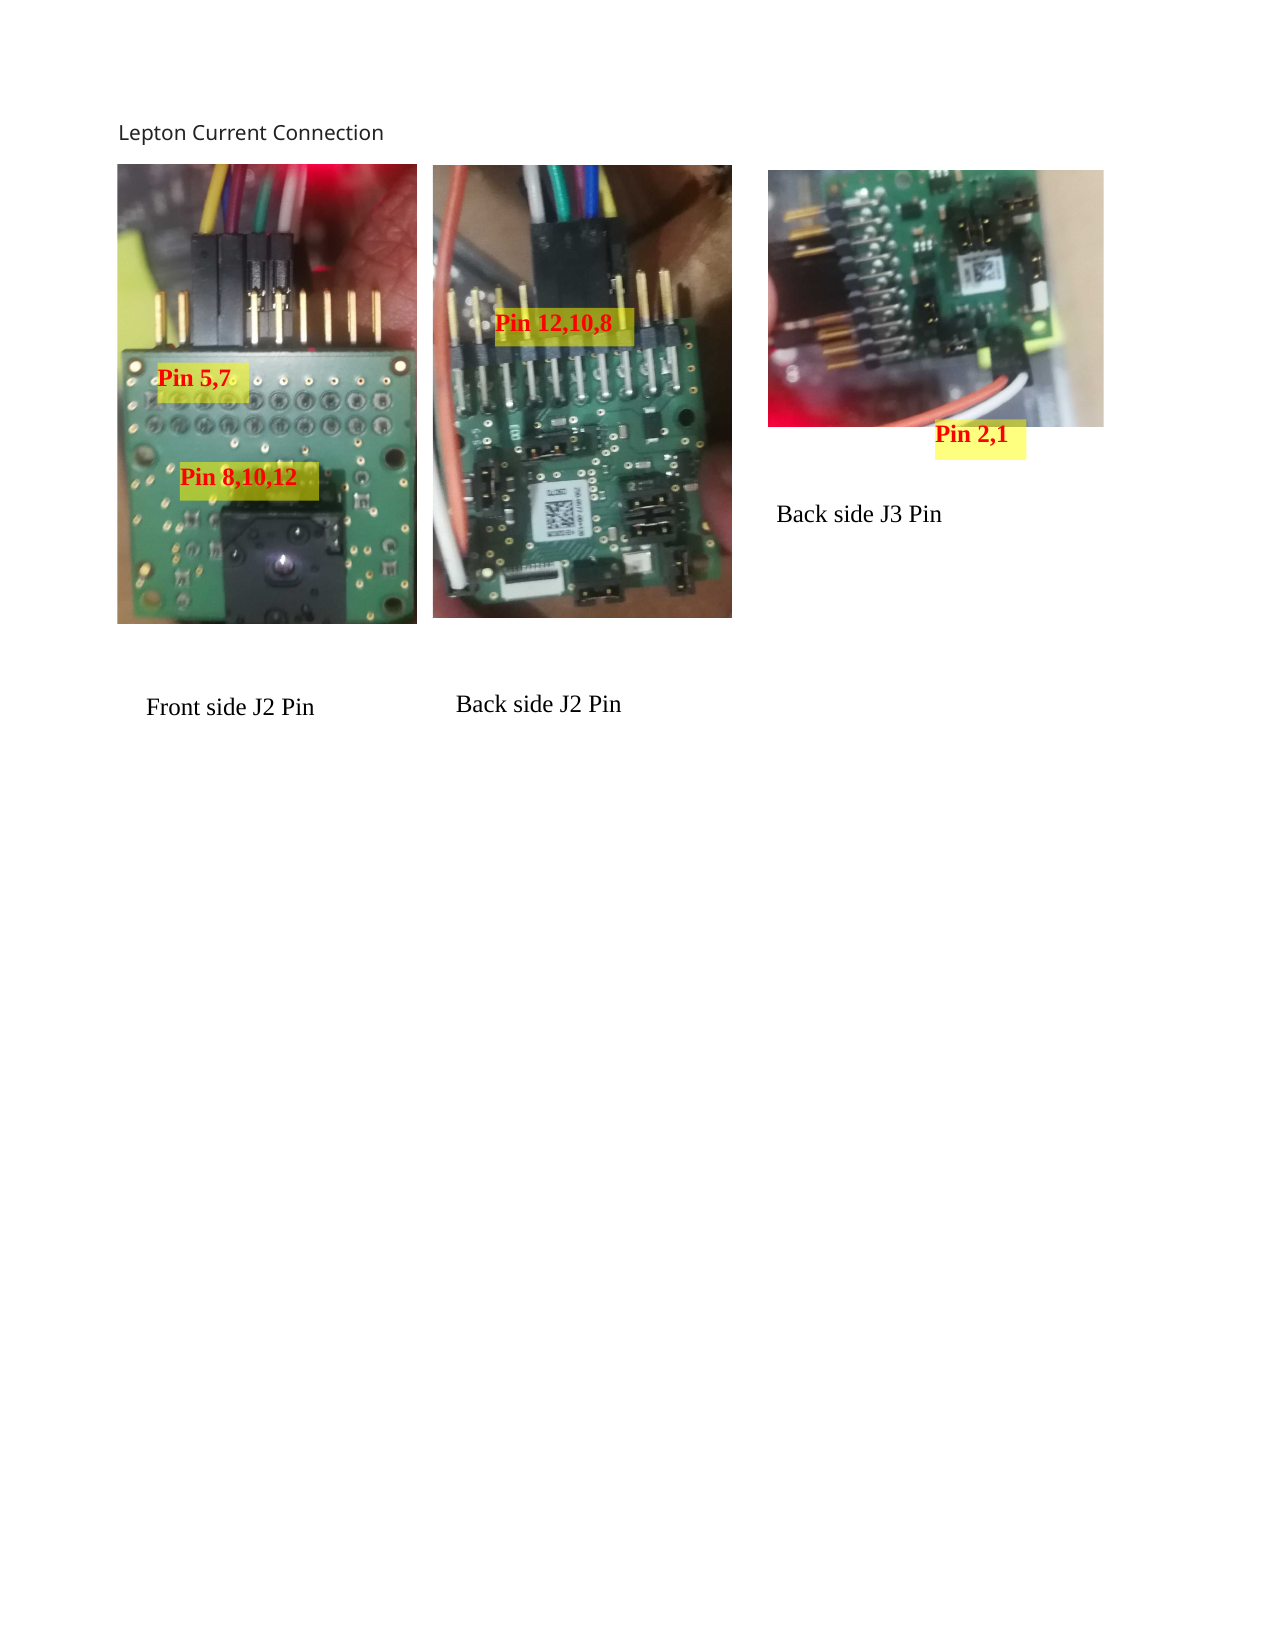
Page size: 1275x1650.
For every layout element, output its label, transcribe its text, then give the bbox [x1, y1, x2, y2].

text Lepton Current Connection [118, 118, 1157, 147]
picture [117, 164, 417, 624]
picture [432, 165, 732, 618]
picture [768, 170, 1104, 427]
